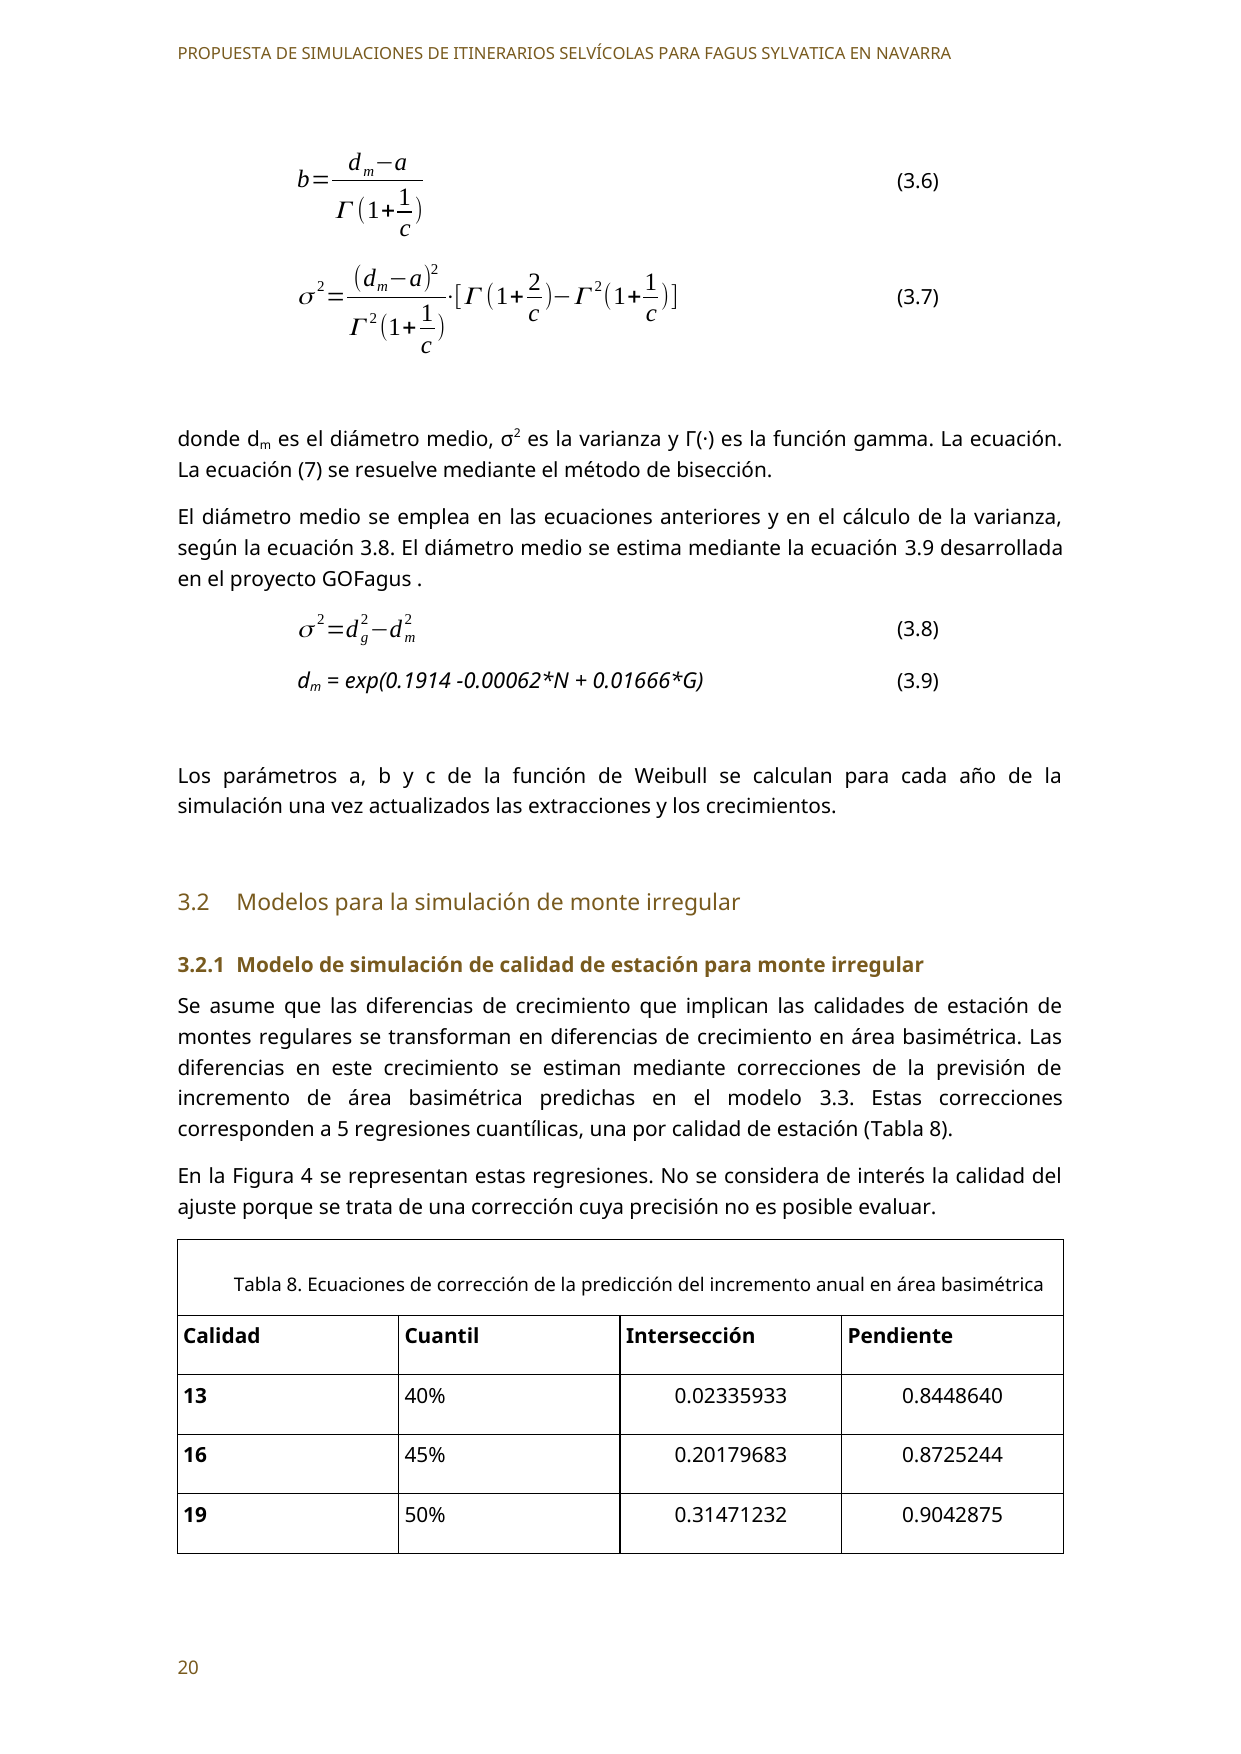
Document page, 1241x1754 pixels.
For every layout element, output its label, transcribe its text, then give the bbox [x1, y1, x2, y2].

subtitle Modelos para la simulación de monte irregular [177, 886, 1063, 917]
table_cell Cuantil [399, 1316, 619, 1374]
table_cell 40% [399, 1375, 619, 1434]
table_cell 0.8725244 [842, 1435, 1063, 1493]
text El diámetro medio se emplea en las ecuaciones anteriores y en el cálculo de la varianza, según la ecuación 3.8. El diámetro medio se estima mediante la ecuación 3.9 desarrollada en el proyecto GOFagus . [177, 502, 1063, 592]
text (3.7) [177, 261, 1063, 358]
subtitle Modelo de simulación de calidad de estación para monte irregular [177, 951, 1063, 979]
text (3.8) [177, 611, 1063, 646]
table_cell Intersección [621, 1316, 841, 1374]
table_header Ecuaciones de corrección de la predicción del incremento anual en área basimétrica [178, 1240, 1063, 1315]
text (3.6) [177, 148, 1063, 242]
table_cell 0.9042875 [842, 1494, 1063, 1553]
table_cell 16 [178, 1435, 398, 1493]
text Los parámetros a, b y c de la función de Weibull se calculan para cada año de la simulación una vez actualizados las extracciones y los crecimientos. [177, 761, 1063, 820]
table_cell 0.02335933 [621, 1375, 841, 1434]
table_cell 13 [178, 1375, 398, 1434]
table_cell Pendiente [842, 1316, 1063, 1374]
table_cell 0.31471232 [621, 1494, 841, 1553]
table_cell 0.20179683 [621, 1435, 841, 1493]
text En la Figura 4 se representan estas regresiones. No se considera de interés la calidad del ajuste porque se trata de una corrección cuya precisión no es posible evaluar. [177, 1161, 1063, 1220]
table_cell 50% [399, 1494, 619, 1553]
text donde dm es el diámetro medio, σ2 es la varianza y Γ(·) es la función gamma. La ecuación. La ecuación (7) se resuelve mediante el método de bisección. [177, 424, 1063, 483]
table_cell 45% [399, 1435, 619, 1493]
text dm = exp(0.1914 -0.00062*N + 0.01666*G) (3.9) [177, 665, 1063, 694]
table_cell Calidad [178, 1316, 398, 1374]
table_cell 19 [178, 1494, 398, 1553]
table_cell 0.8448640 [842, 1375, 1063, 1434]
text Se asume que las diferencias de crecimiento que implican las calidades de estación de montes regulares se transforman en diferencias de crecimiento en área basimétrica. Las diferencias en este crecimiento se estiman mediante correcciones de la previsión de incremento de área basimétrica predichas en el modelo 3.3. Estas correcciones corresponden a 5 regresiones cuantílicas, una por calidad de estación (Tabla 8). [177, 992, 1063, 1142]
